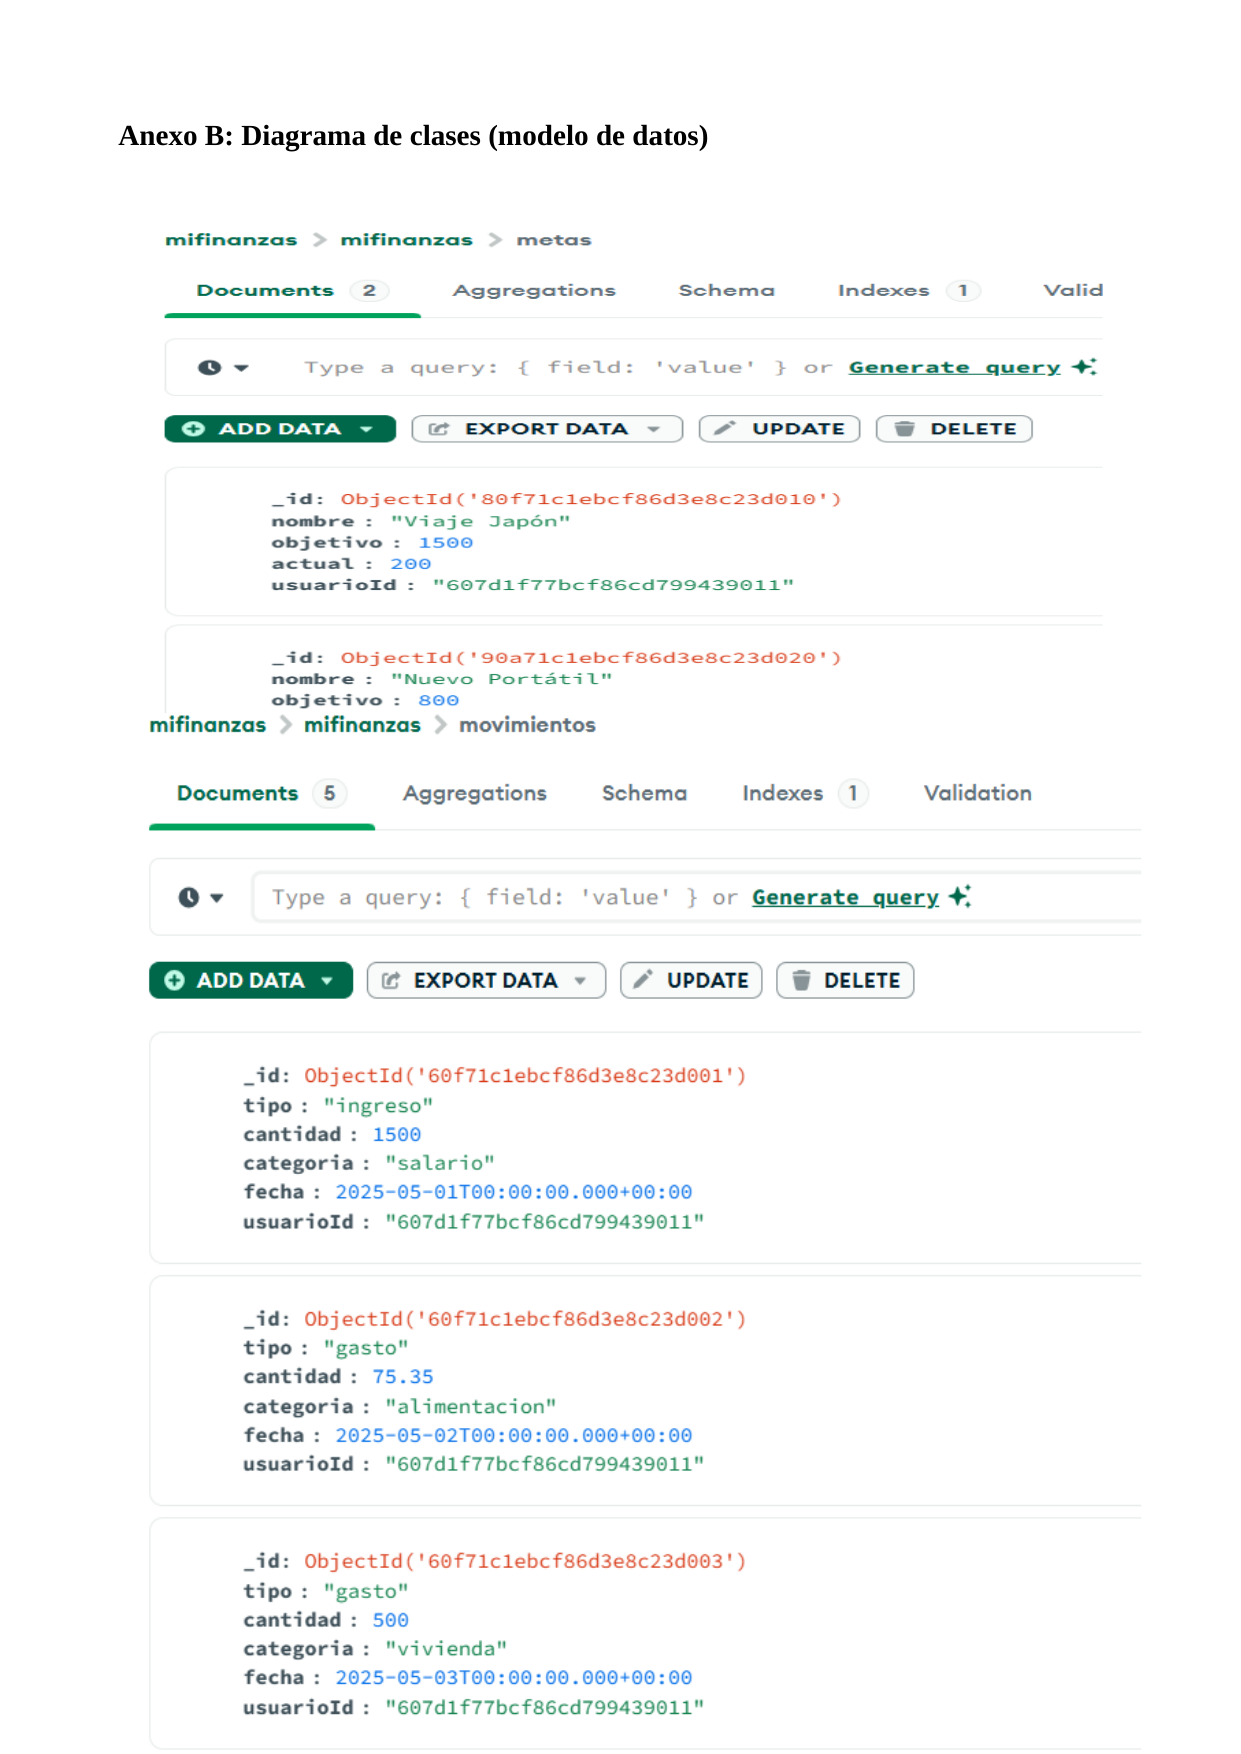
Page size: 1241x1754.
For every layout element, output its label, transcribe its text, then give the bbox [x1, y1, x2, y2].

picture [137, 212, 1142, 1754]
subtitle Anexo B: Diagrama de clases (modelo de datos) [118, 118, 1122, 152]
